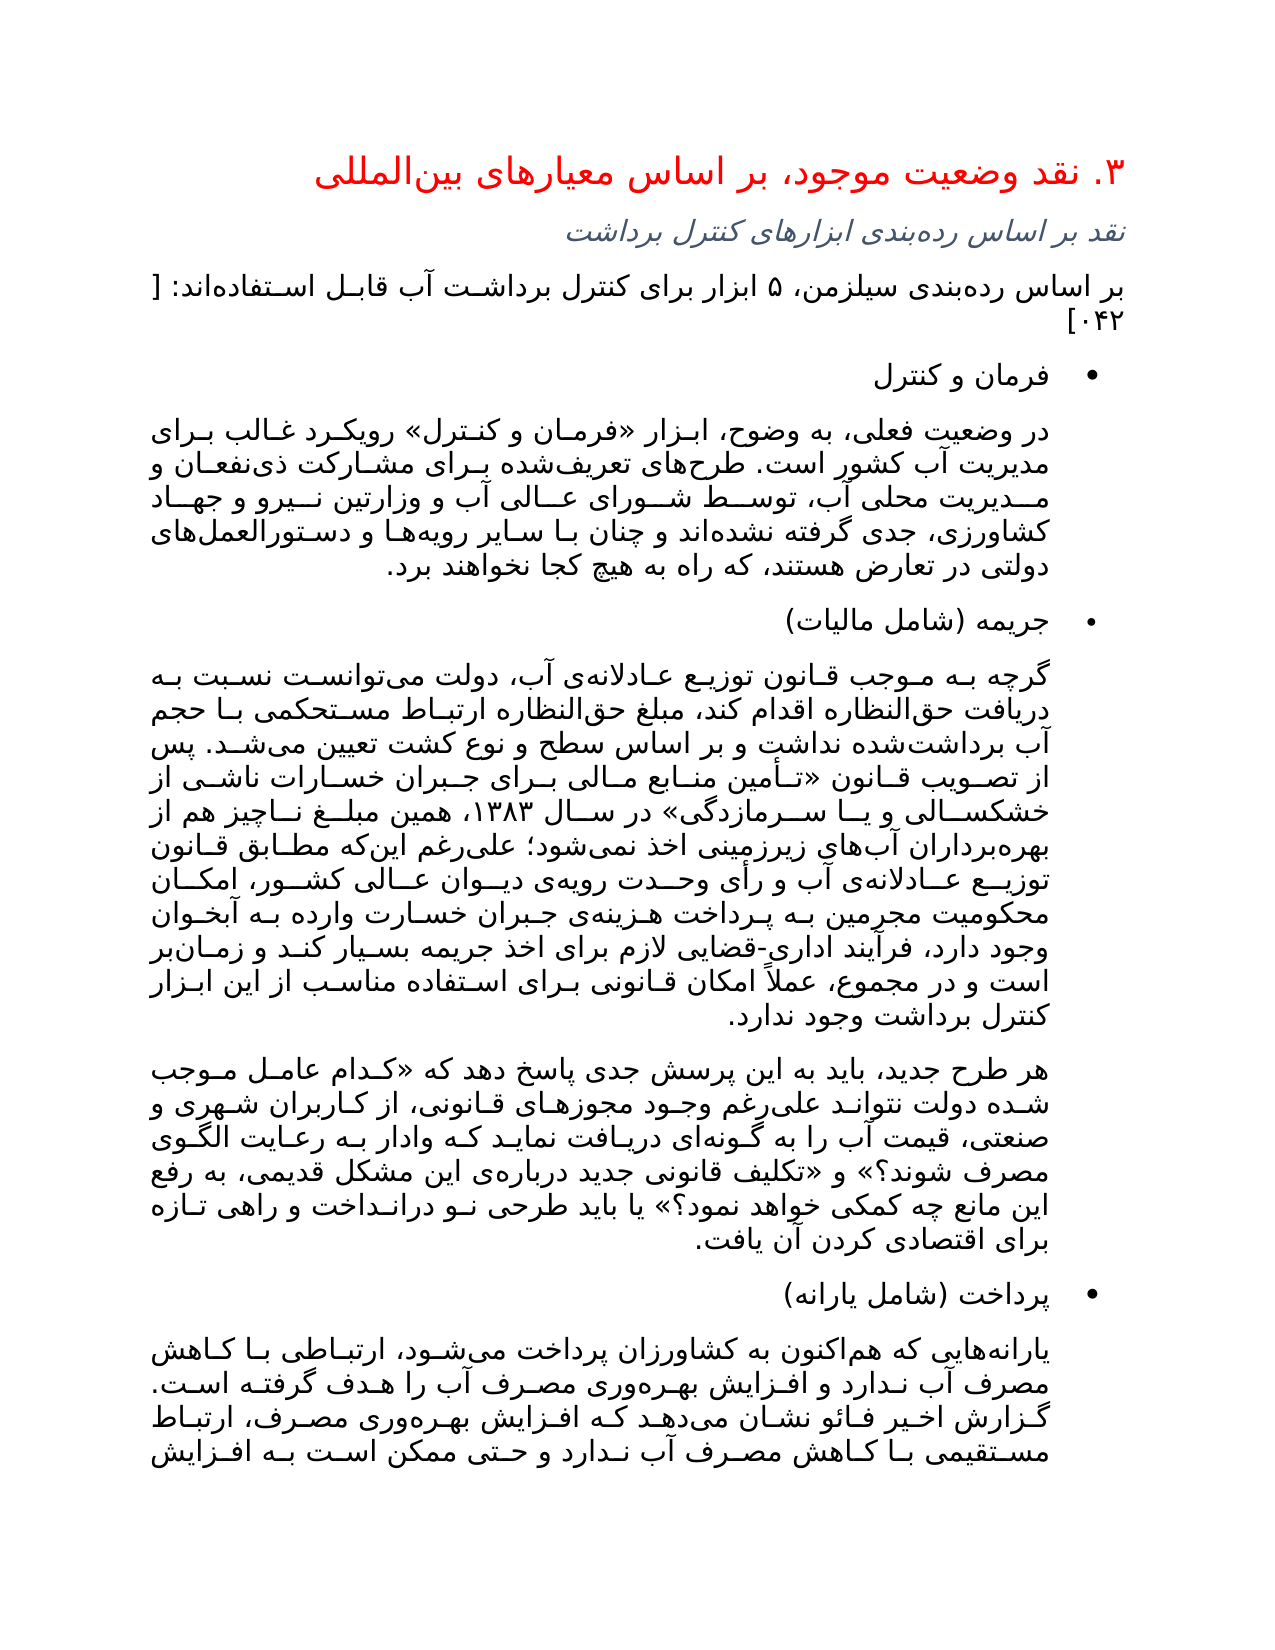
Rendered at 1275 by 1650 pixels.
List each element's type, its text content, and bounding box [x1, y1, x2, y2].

list پرداخت (شامل یارانه) [150, 1277, 1087, 1311]
list جریمه (شامل مالیات) [150, 603, 1087, 637]
subtitle نقد بر اساس رده‌بندی ابزارهای کنترل برداشت [150, 214, 1125, 248]
list فرمان و کنترل [150, 358, 1087, 392]
text بر اساس رده‌بندی سیلزمن، ۵ ابزار برای کنترل برداشت آب قابل استفاده‌اند: [۰۴۲] [150, 269, 1125, 337]
text یارانه‌هایی که هم‌اکنون به کشاورزان پرداخت می‌شود، ارتباطی با کاهش مصرف آب ندارد و افزایش بهره‌وری مصرف آب را هدف گرفته است. گزارش اخیر فائو نشان می‌دهد که افزایش بهره‌وری مصرف، ارتباط مستقیمی با کاهش مصرف آب ندارد و حتی ممکن است به افزایش مصرف آب هم منجر شود. بنابراین عملاً ما از رویکرد پرداخت یارانه برای کنترل برداشت آب استفاده ننموده‌ایم. [150, 1332, 1050, 1468]
text هر طرح جدید، باید به این پرسش جدی پاسخ دهد که «کدام عامل موجب شده دولت نتواند علی‌رغم وجود مجوزهای قانونی، از کاربران شهری و صنعتی، قیمت آب را به گونه‌ای دریافت نماید که وادار به رعایت الگوی مصرف شوند؟» و «تکلیف قانونی جدید درباره‌ی این مشکل قدیمی، به رفع این مانع چه کمکی خواهد نمود؟» یا باید طرحی نو درانداخت و راهی تازه برای اقتصادی کردن آن یافت. [150, 1053, 1050, 1256]
text گرچه به موجب قانون توزیع عادلانه‌ی آب، دولت می‌توانست نسبت به دریافت حق‌النظاره اقدام کند، مبلغ حق‌النظاره ارتباط مستحکمی با حجم آب برداشت‌شده نداشت و بر اساس سطح و نوع کشت تعیین می‌شد. پس از تصویب قانون «تأمین منابع مالی برای جبران خسارات ناشی از خشکسالی و یا سرمازدگی» در سال ۱۳۸۳، همین مبلغ ناچیز هم از بهره‌برداران آب‌های زیرزمینی اخذ نمی‌شود؛ علی‌رغم این‌که مطابق قانون توزیع عادلانه‌ی آب و رأی وحدت رویه‌ی دیوان عالی کشور، امکان محکومیت مجرمین به پرداخت هزینه‌ی جبران خسارت وارده به آبخوان وجود دارد، فرآیند اداری-قضایی لازم برای اخذ جریمه بسیار کند و زمان‌بر است و در مجموع، عملاً امکان قانونی برای استفاده مناسب از این ابزار کنترل برداشت وجود ندارد. [150, 658, 1050, 1032]
text در وضعیت فعلی، به وضوح، ابزار «فرمان و کنترل» رویکرد غالب برای مدیریت آب کشور است. طرح‌های تعریف‌شده برای مشارکت ذی‌نفعان و مدیریت محلی آب، توسط شورای عالی آب و وزارتین نیرو و جهاد کشاورزی، جدی گرفته نشده‌اند و چنان با سایر رویه‌ها و دستورالعمل‌های دولتی در تعارض هستند، که راه به هیچ کجا نخواهند برد. [150, 413, 1050, 583]
subtitle ۳. نقد وضعیت موجود، بر اساس معیارهای بین‌المللی [150, 150, 1125, 194]
